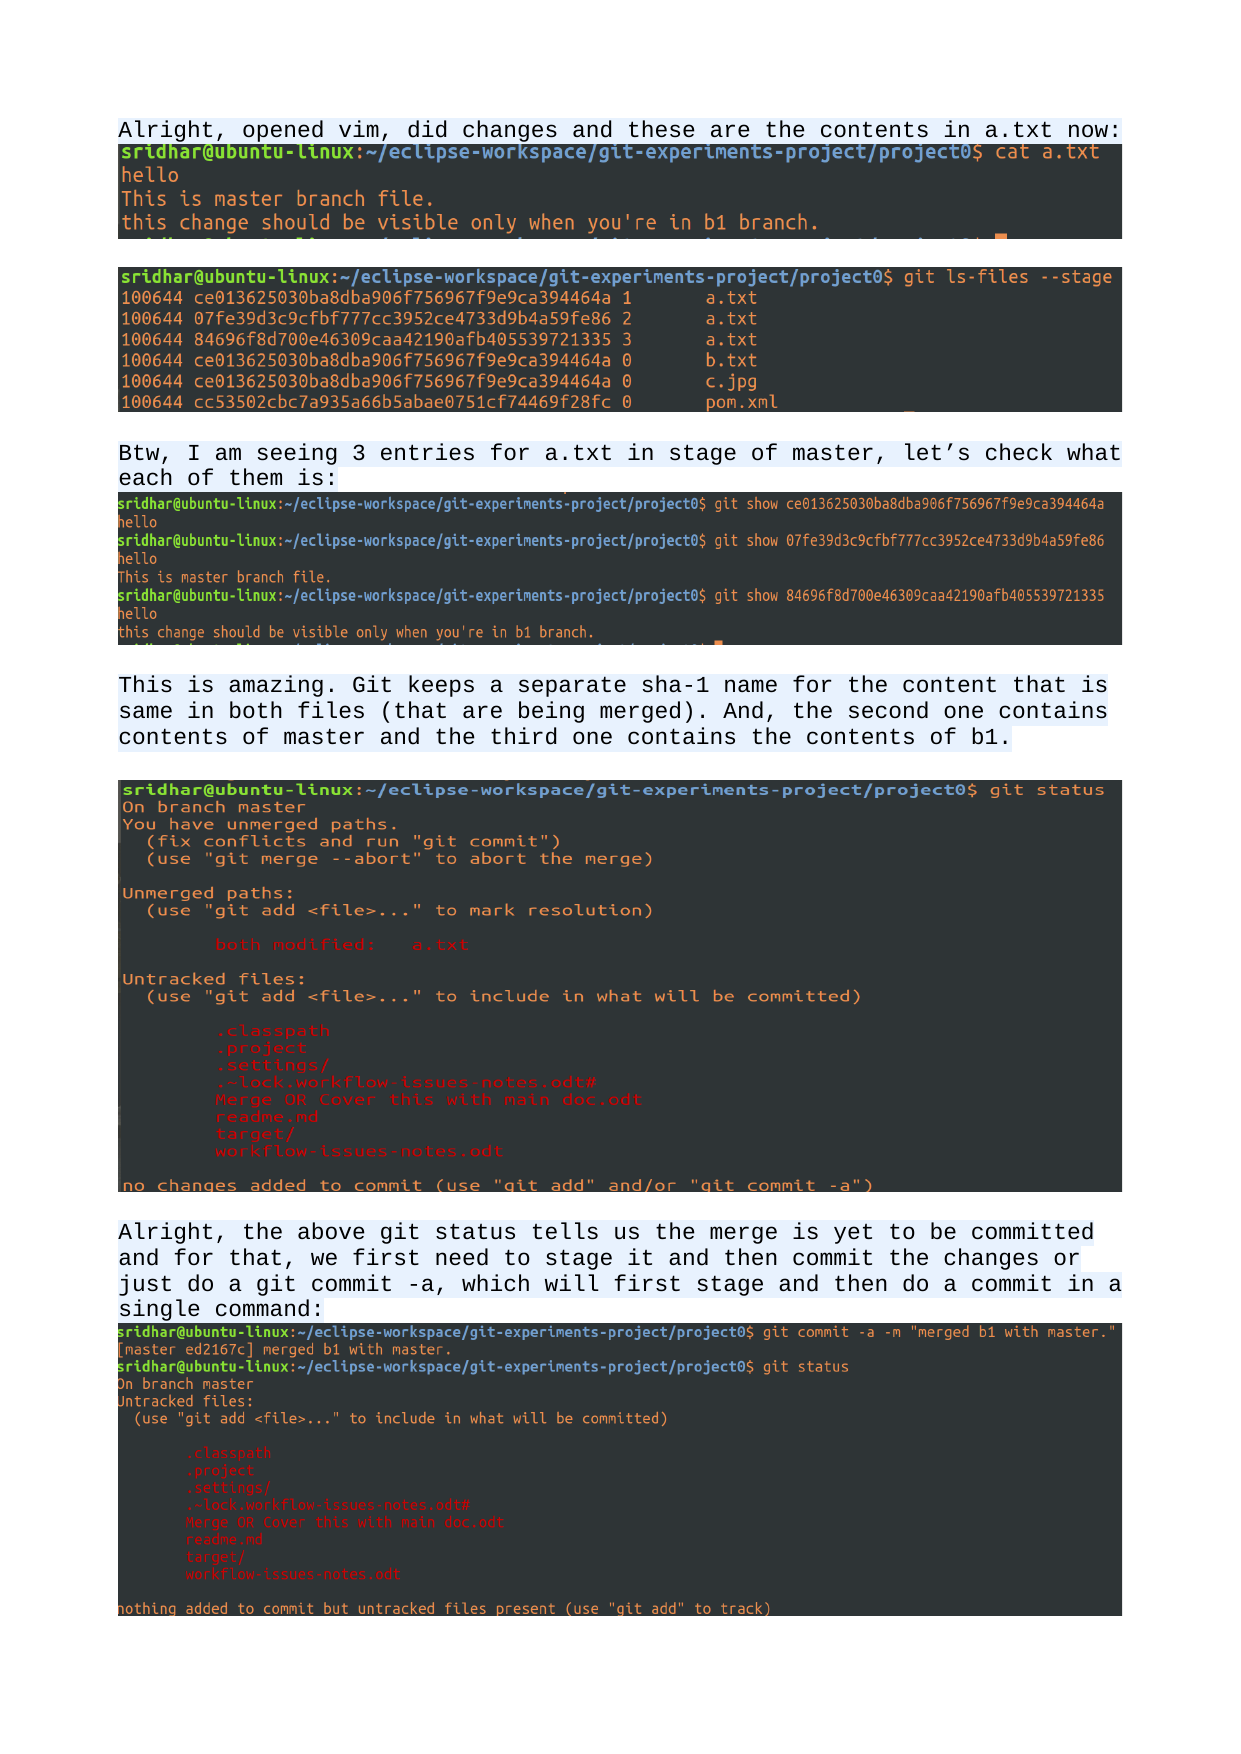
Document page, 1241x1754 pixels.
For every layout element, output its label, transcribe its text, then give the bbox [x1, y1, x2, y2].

picture [118, 267, 1123, 412]
text Alright, the above git status tells us the merge is yet to be committed and for that, we first need to stage it and then commit the changes or just do a git commit -a, which will first stage and then do a commit in a single command: [118, 1220, 1122, 1323]
text Btw, I am seeing 3 entries for a.txt in stage of master, let’s check what each of them is: [118, 441, 1122, 492]
picture [118, 492, 1123, 645]
picture [118, 144, 1123, 239]
text Alright, opened vim, did changes and these are the contents in a.txt now: [118, 118, 1122, 144]
picture [118, 780, 1123, 1192]
text This is amazing. Git keeps a separate sha-1 name for the content that is same in both files (that are being merged). And, the second one contains contents of master and the third one contains the contents of b1. [118, 674, 1122, 752]
picture [118, 1323, 1123, 1616]
